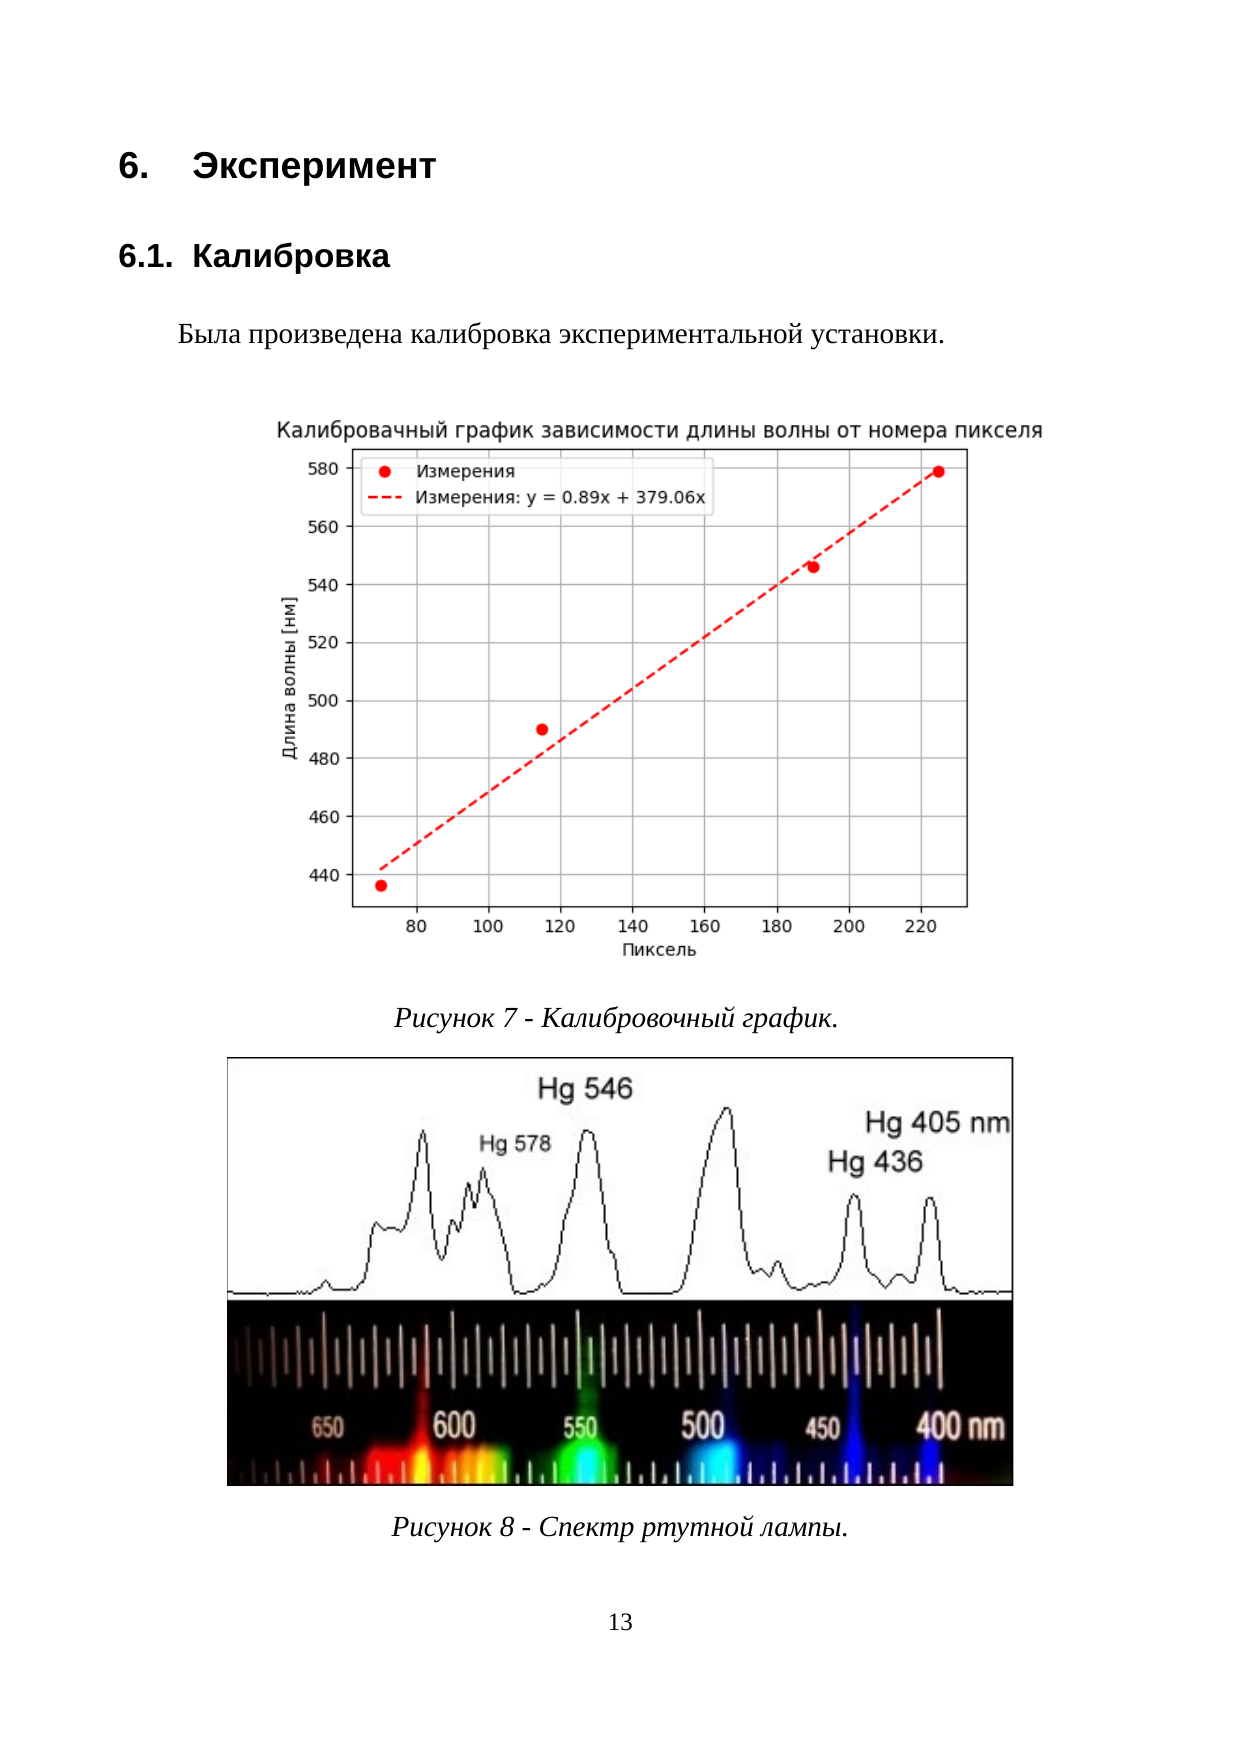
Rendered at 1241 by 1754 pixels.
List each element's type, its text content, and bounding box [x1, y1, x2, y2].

picture [227, 1057, 1014, 1486]
text Была произведена калибровка экспериментальной установки. [118, 316, 1122, 349]
text Рисунок 7 - Калибровочный график. [118, 1000, 1122, 1034]
text Рисунок 8 - Спектр ртутной лампы. [118, 1509, 1122, 1542]
subtitle Калибровка [118, 236, 1122, 274]
subtitle Эксперимент [118, 143, 1122, 186]
picture [253, 377, 1046, 972]
